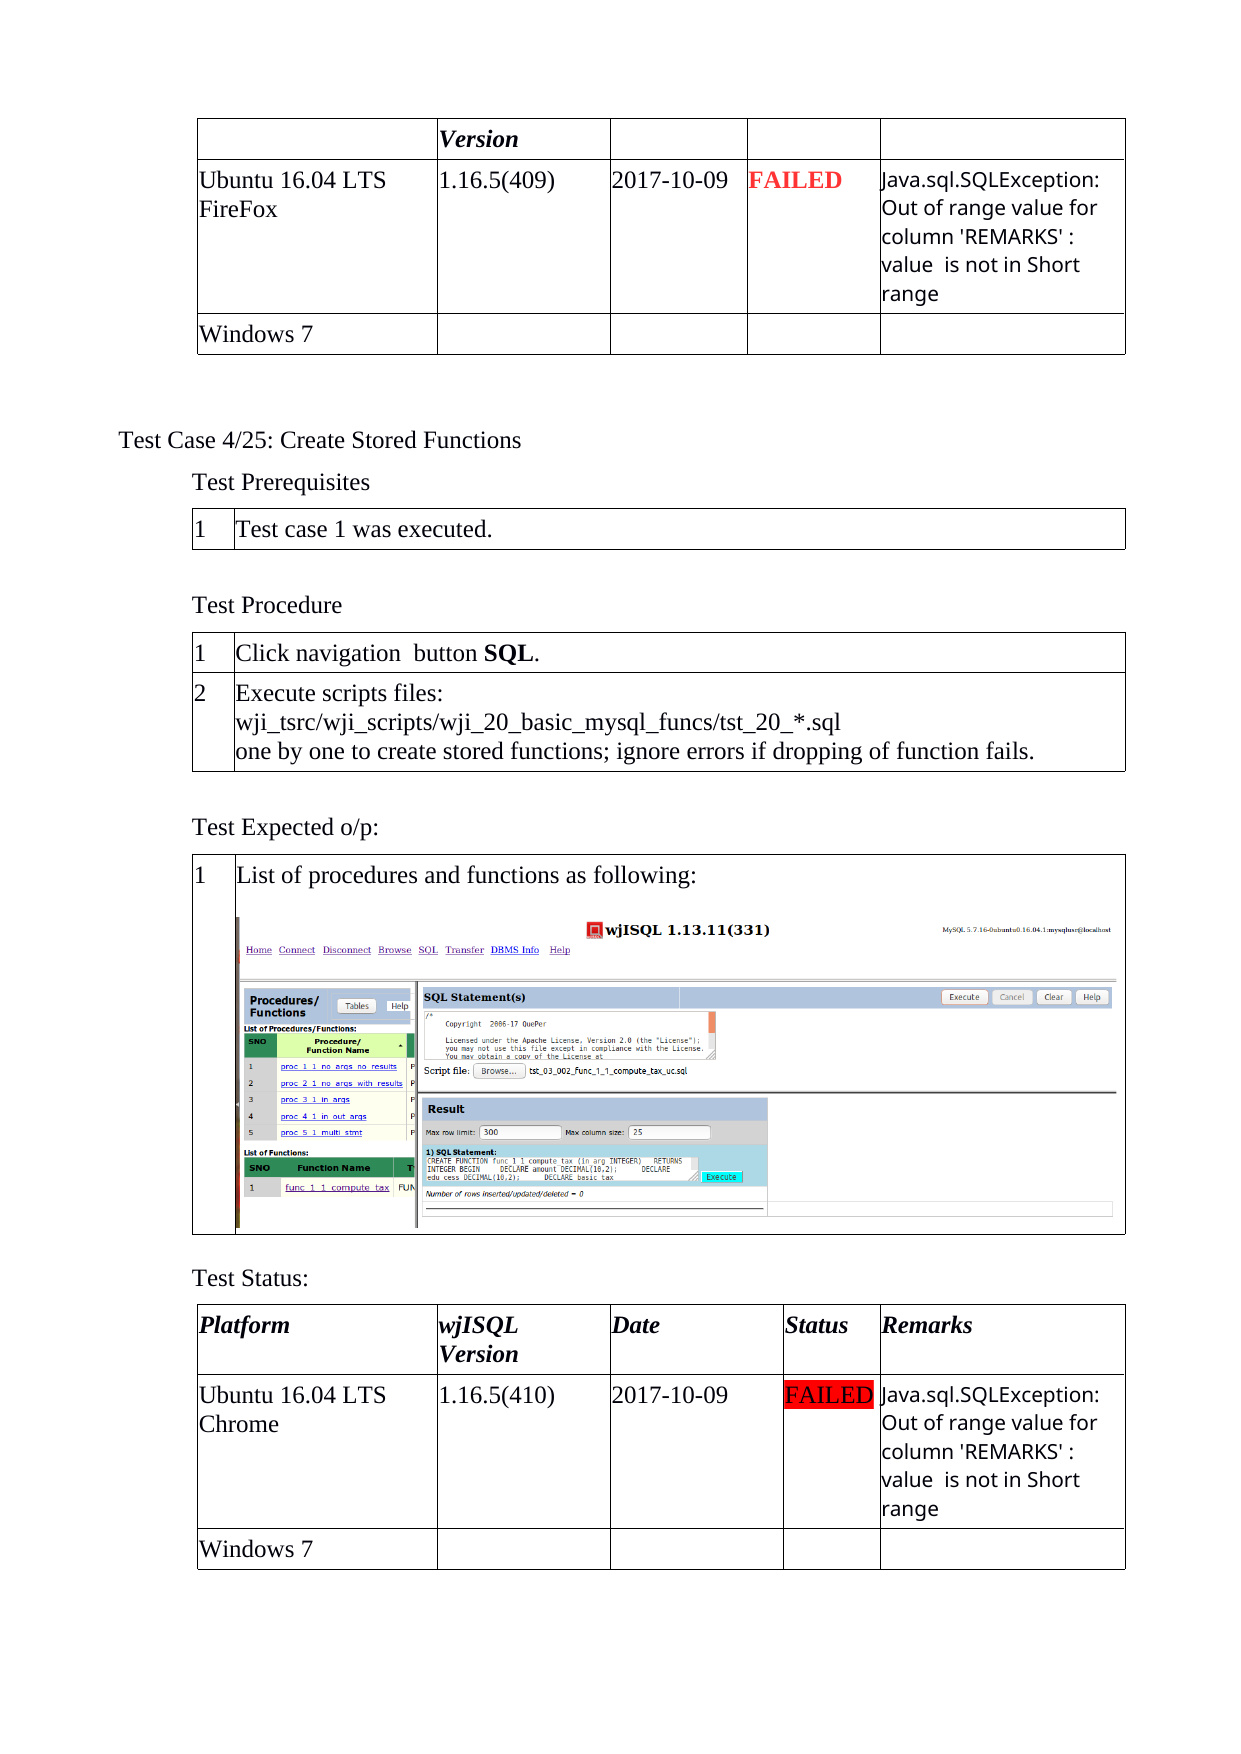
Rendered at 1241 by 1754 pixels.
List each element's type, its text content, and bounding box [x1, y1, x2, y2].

table_cell [438, 1529, 610, 1569]
table_header 1 [193, 509, 234, 548]
table_cell Java.sql.SQLException: Out of range value for column 'REMARKS' : value is not in Short range [881, 159, 1125, 313]
table_cell [881, 313, 1125, 354]
table_header [881, 119, 1125, 159]
table_header wjISQL Version [438, 1305, 610, 1374]
table_header Test case 1 was executed. [235, 509, 1125, 548]
table_header [748, 119, 880, 159]
table_cell Windows 7 [198, 314, 437, 354]
table_cell [438, 314, 610, 354]
table_header Click navigation button SQL. [235, 633, 1125, 672]
table_cell Ubuntu 16.04 LTS FireFox [198, 160, 437, 313]
table_cell 1.16.5(409) [438, 160, 610, 313]
text Test Prerequisites [118, 467, 1122, 495]
table_cell [611, 1529, 783, 1569]
table_header [198, 119, 437, 159]
table_header Version [438, 119, 610, 159]
table_cell Windows 7 [198, 1529, 437, 1569]
table_cell [881, 1528, 1125, 1569]
table_cell 1.16.5(410) [438, 1375, 610, 1528]
table_cell 2017-10-09 [611, 160, 747, 313]
table_header Date [611, 1305, 783, 1374]
table_cell Ubuntu 16.04 LTS Chrome [198, 1375, 437, 1528]
table_header [611, 119, 747, 159]
table_header 1 [193, 633, 234, 672]
table_header List of procedures and functions as following: [236, 855, 1125, 1234]
table_header Remarks [881, 1305, 1125, 1374]
table_header 1 [193, 855, 235, 1234]
table_cell 2017-10-09 [611, 1375, 783, 1528]
table_cell Java.sql.SQLException: Out of range value for column 'REMARKS' : value is not in Short range [881, 1374, 1125, 1528]
text Test Expected o/p: [118, 812, 1122, 841]
picture [236, 917, 1117, 1228]
table_cell FAILED [784, 1375, 880, 1528]
table_header Status [784, 1305, 880, 1374]
text Test Case 4/25: Create Stored Functions [118, 425, 1122, 454]
table_cell [748, 314, 880, 354]
table_cell FAILED [748, 160, 880, 313]
text Test Procedure [118, 590, 1122, 619]
table_cell [784, 1529, 880, 1569]
table_header Platform [198, 1305, 437, 1374]
table_cell 2 [193, 673, 234, 771]
table_cell Execute scripts files: wji_tsrc/wji_scripts/wji_20_basic_mysql_funcs/tst_20_*.sql one by one to create stored functions; ignore errors if dropping of function fails. [235, 673, 1125, 771]
table_cell [611, 314, 747, 354]
text Test Status: [118, 1263, 1122, 1292]
